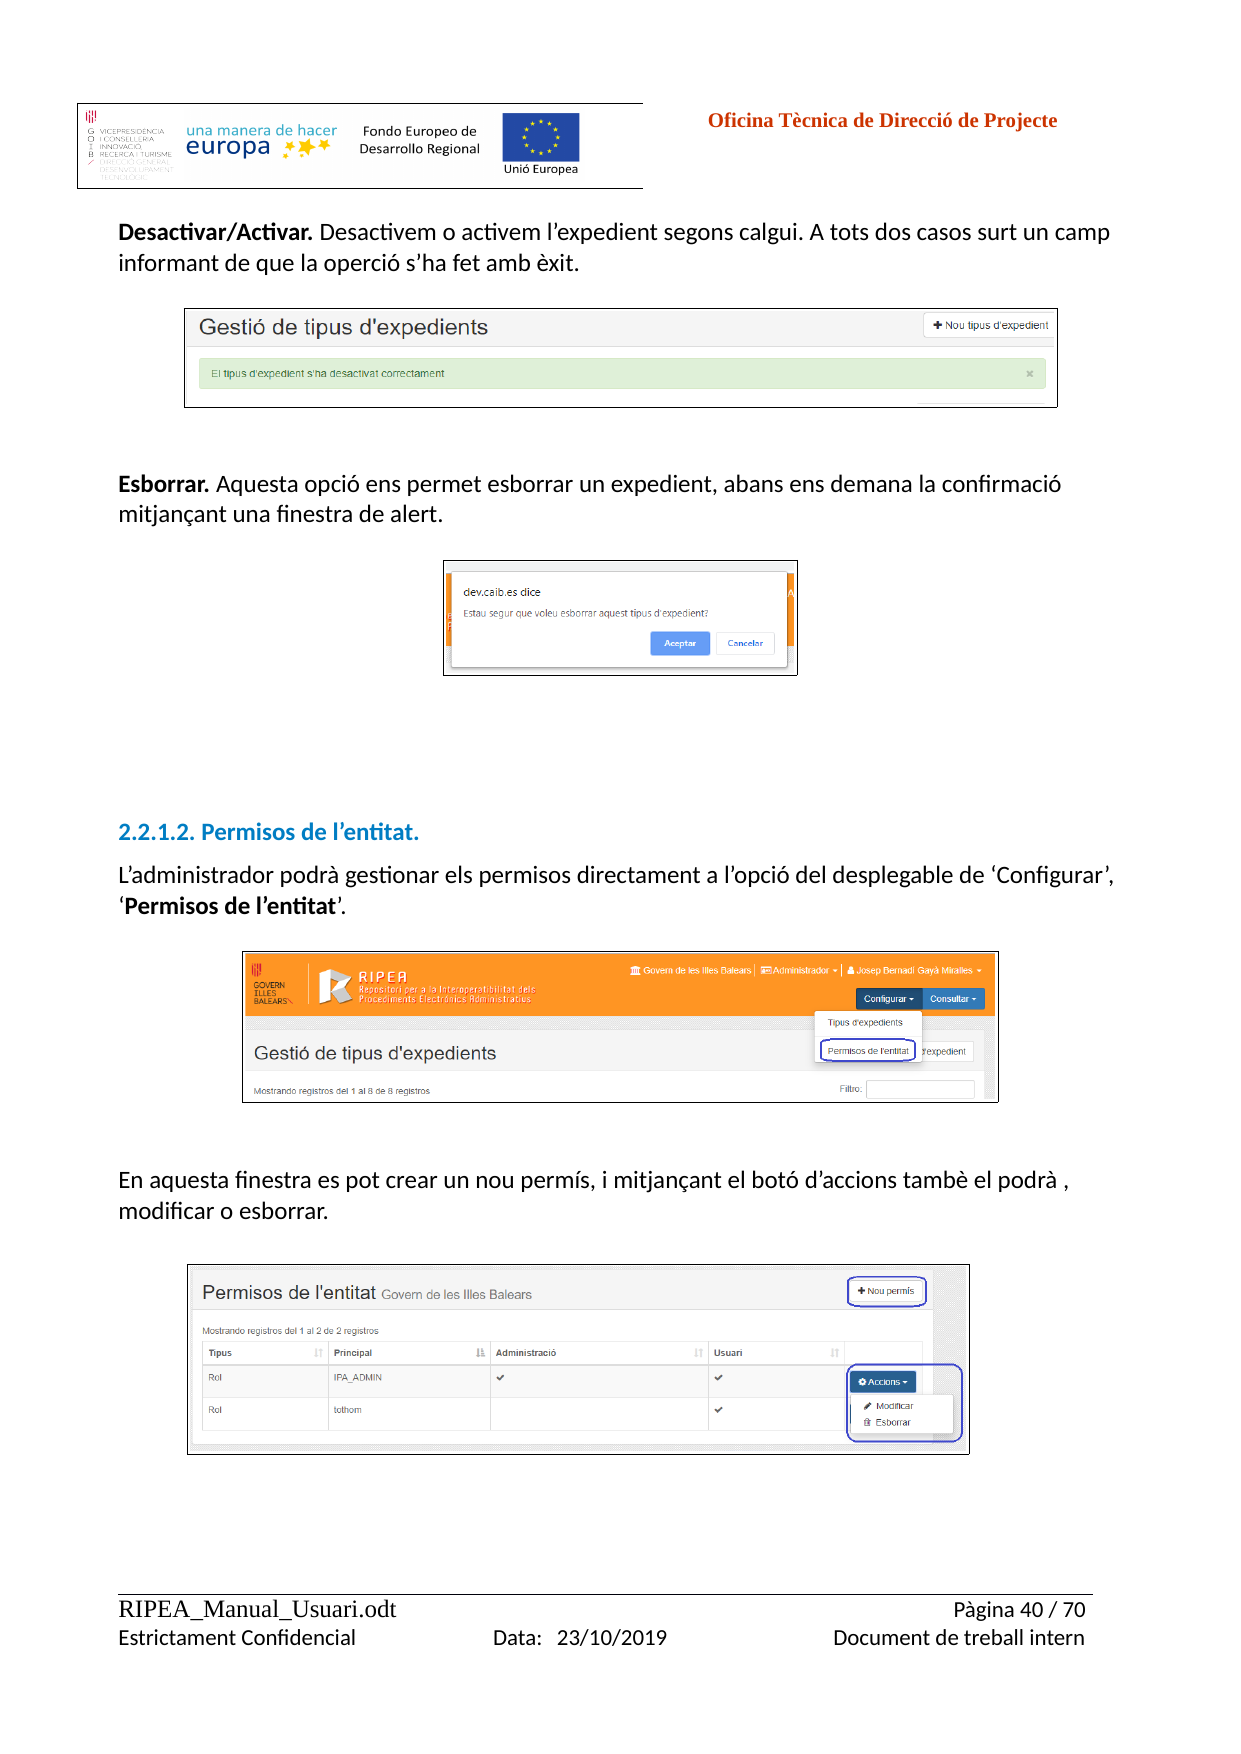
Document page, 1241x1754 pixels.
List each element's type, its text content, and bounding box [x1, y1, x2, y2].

text En aquesta finestra es pot crear un nou permís, i mitjançant el botó d’accions tambè el podrà , [118, 1164, 1122, 1195]
picture [184, 108, 585, 182]
picture [245, 953, 995, 1099]
picture [82, 108, 178, 182]
text Desactivar/Activar. Desactivem o activem l’expedient segons calgui. A tots dos casos surt un camp informant de que la operció s’ha fet amb èxit. [118, 216, 1122, 277]
text modificar o esborrar. [118, 1195, 1122, 1226]
picture [186, 311, 1054, 404]
picture [446, 562, 794, 673]
text Esborrar. Aquesta opció ens permet esborrar un expedient, abans ens demana la confirmació mitjançant una finestra de alert. [118, 468, 1122, 529]
picture [190, 1266, 966, 1451]
subtitle 2.2.1.2. Permisos de l’entitat. [118, 816, 1122, 847]
text L’administrador podrà gestionar els permisos directament a l’opció del desplegable de ‘Configurar’, ‘Permisos de l’entitat’. [118, 859, 1122, 920]
